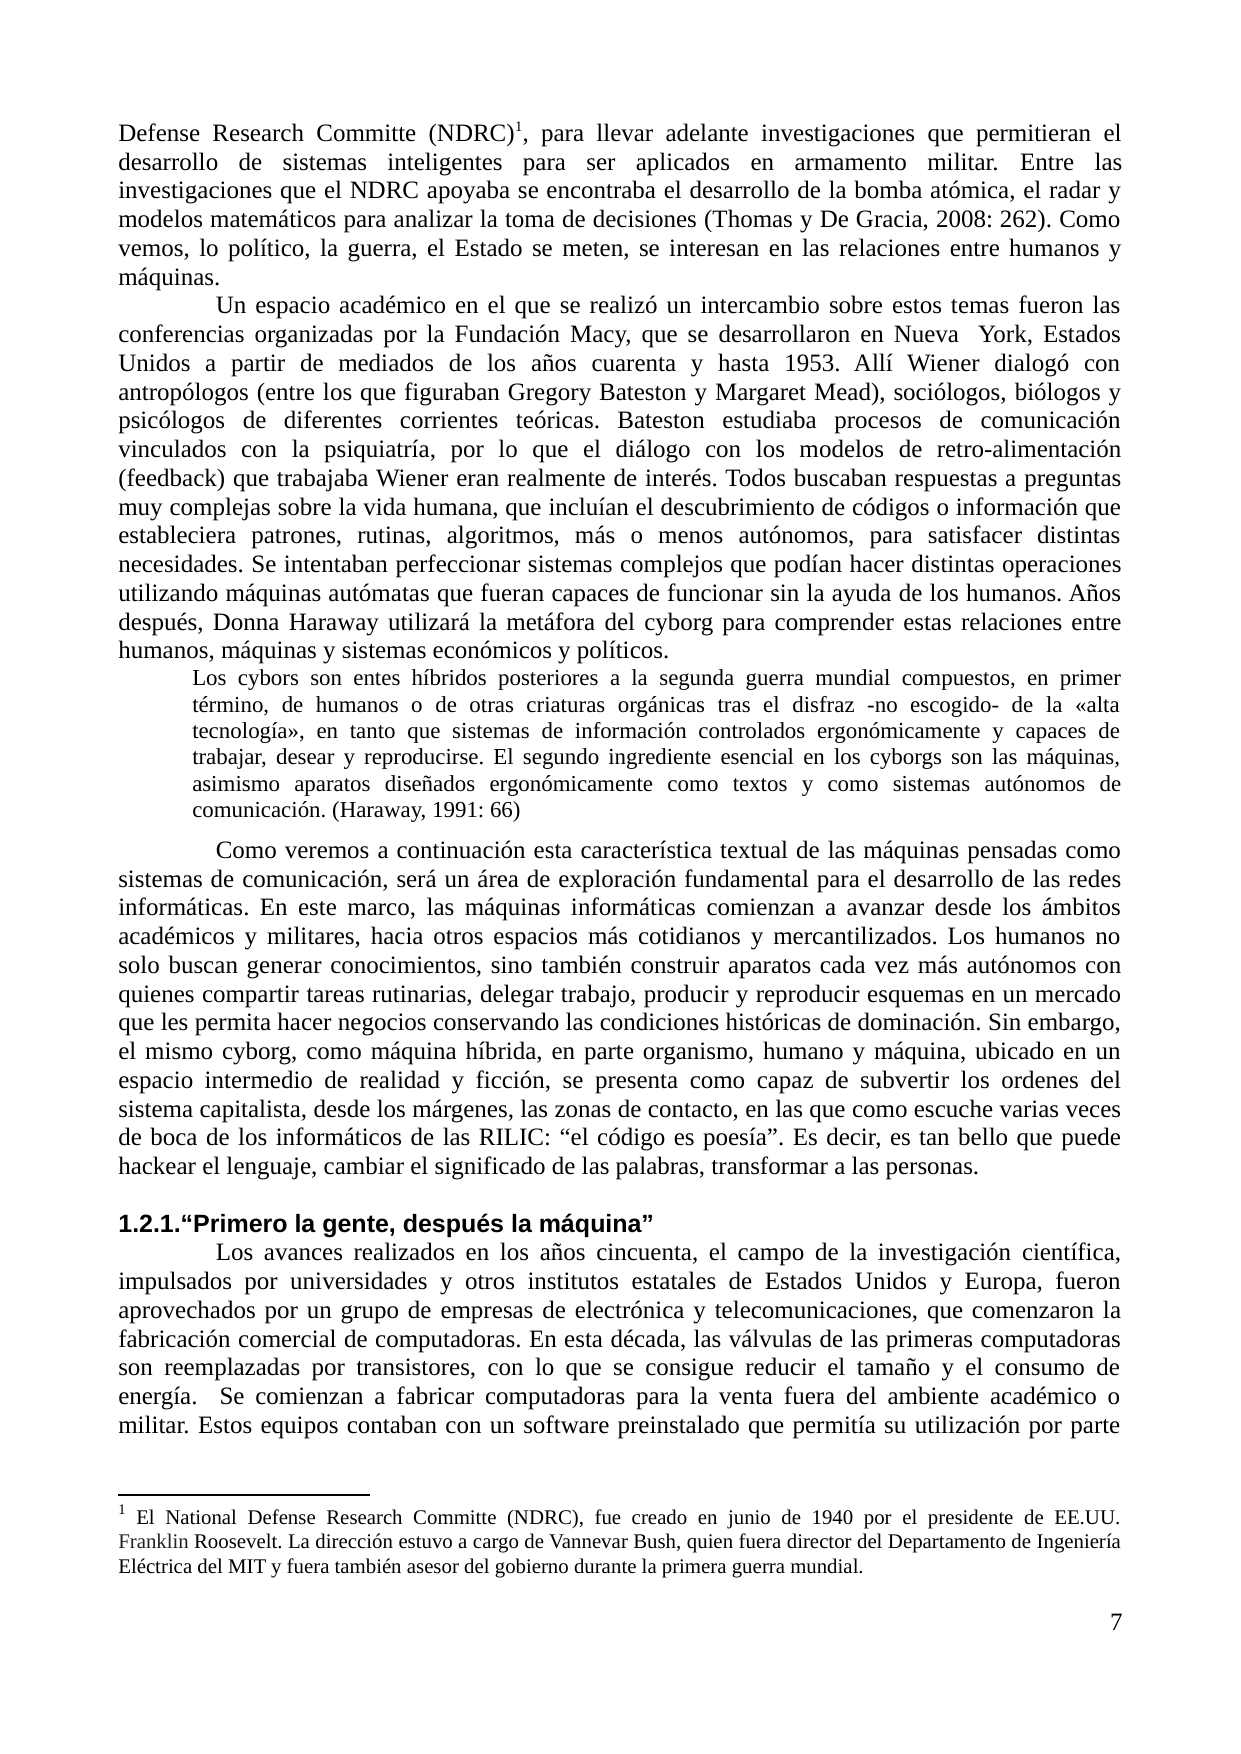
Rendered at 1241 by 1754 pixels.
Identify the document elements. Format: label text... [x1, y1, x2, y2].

text Los cybors son entes híbridos posteriores a la segunda guerra mundial compuestos, en primer término, de humanos o de otras criaturas orgánicas tras el disfraz -no escogido- de la «alta tecnología», en tanto que sistemas de información controlados ergonómicamente y capaces de trabajar, desear y reproducirse. El segundo ingrediente esencial en los cyborgs son las máquinas, asimismo aparatos diseñados ergonómicamente como textos y como sistemas autónomos de comunicación. (Haraway, 1991: 66) [192, 664, 1122, 822]
text Un espacio académico en el que se realizó un intercambio sobre estos temas fueron las conferencias organizadas por la Fundación Macy, que se desarrollaron en Nueva York, Estados Unidos a partir de mediados de los años cuarenta y hasta 1953. Allí Wiener dialogó con antropólogos (entre los que figuraban Gregory Bateston y Margaret Mead), sociólogos, biólogos y psicólogos de diferentes corrientes teóricas. Bateston estudiaba procesos de comunicación vinculados con la psiquiatría, por lo que el diálogo con los modelos de retro-alimentación (feedback) que trabajaba Wiener eran realmente de interés. Todos buscaban respuestas a preguntas muy complejas sobre la vida humana, que incluían el descubrimiento de códigos o información que estableciera patrones, rutinas, algoritmos, más o menos autónomos, para satisfacer distintas necesidades. Se intentaban perfeccionar sistemas complejos que podían hacer distintas operaciones utilizando máquinas autómatas que fueran capaces de funcionar sin la ayuda de los humanos. Años después, Donna Haraway utilizará la metáfora del cyborg para comprender estas relaciones entre humanos, máquinas y sistemas económicos y políticos. [118, 291, 1122, 664]
text El National Defense Research Committe (NDRC), fue creado en junio de 1940 por el presidente de EE.UU. Franklin Roosevelt. La dirección estuvo a cargo de Vannevar Bush, quien fuera director del Departamento de Ingeniería Eléctrica del MIT y fuera también asesor del gobierno durante la primera guerra mundial. [118, 1501, 1122, 1578]
subtitle 1.2.1.“Primero la gente, después la máquina” [118, 1209, 1122, 1237]
text Como veremos a continuación esta característica textual de las máquinas pensadas como sistemas de comunicación, será un área de exploración fundamental para el desarrollo de las redes informáticas. En este marco, las máquinas informáticas comienzan a avanzar desde los ámbitos académicos y militares, hacia otros espacios más cotidianos y mercantilizados. Los humanos no solo buscan generar conocimientos, sino también construir aparatos cada vez más autónomos con quienes compartir tareas rutinarias, delegar trabajo, producir y reproducir esquemas en un mercado que les permita hacer negocios conservando las condiciones históricas de dominación. Sin embargo, el mismo cyborg, como máquina híbrida, en parte organismo, humano y máquina, ubicado en un espacio intermedio de realidad y ficción, se presenta como capaz de subvertir los ordenes del sistema capitalista, desde los márgenes, las zonas de contacto, en las que como escuche varias veces de boca de los informáticos de las RILIC: “el código es poesía”. Es decir, es tan bello que puede hackear el lenguaje, cambiar el significado de las palabras, transformar a las personas. [118, 835, 1122, 1180]
text Los avances realizados en los años cincuenta, el campo de la investigación científica, impulsados por universidades y otros institutos estatales de Estados Unidos y Europa, fueron aprovechados por un grupo de empresas de electrónica y telecomunicaciones, que comenzaron la fabricación comercial de computadoras. En esta década, las válvulas de las primeras computadoras son reemplazadas por transistores, con lo que se consigue reducir el tamaño y el consumo de energía. Se comienzan a fabricar computadoras para la venta fuera del ambiente académico o militar. Estos equipos contaban con un software preinstalado que permitía su utilización por parte [118, 1237, 1122, 1439]
text Defense Research Committe (NDRC), para llevar adelante investigaciones que permitieran el desarrollo de sistemas inteligentes para ser aplicados en armamento militar. Entre las investigaciones que el NDRC apoyaba se encontraba el desarrollo de la bomba atómica, el radar y modelos matemáticos para analizar la toma de decisiones (Thomas y De Gracia, 2008: 262). Como vemos, lo político, la guerra, el Estado se meten, se interesan en las relaciones entre humanos y máquinas. [118, 118, 1122, 291]
